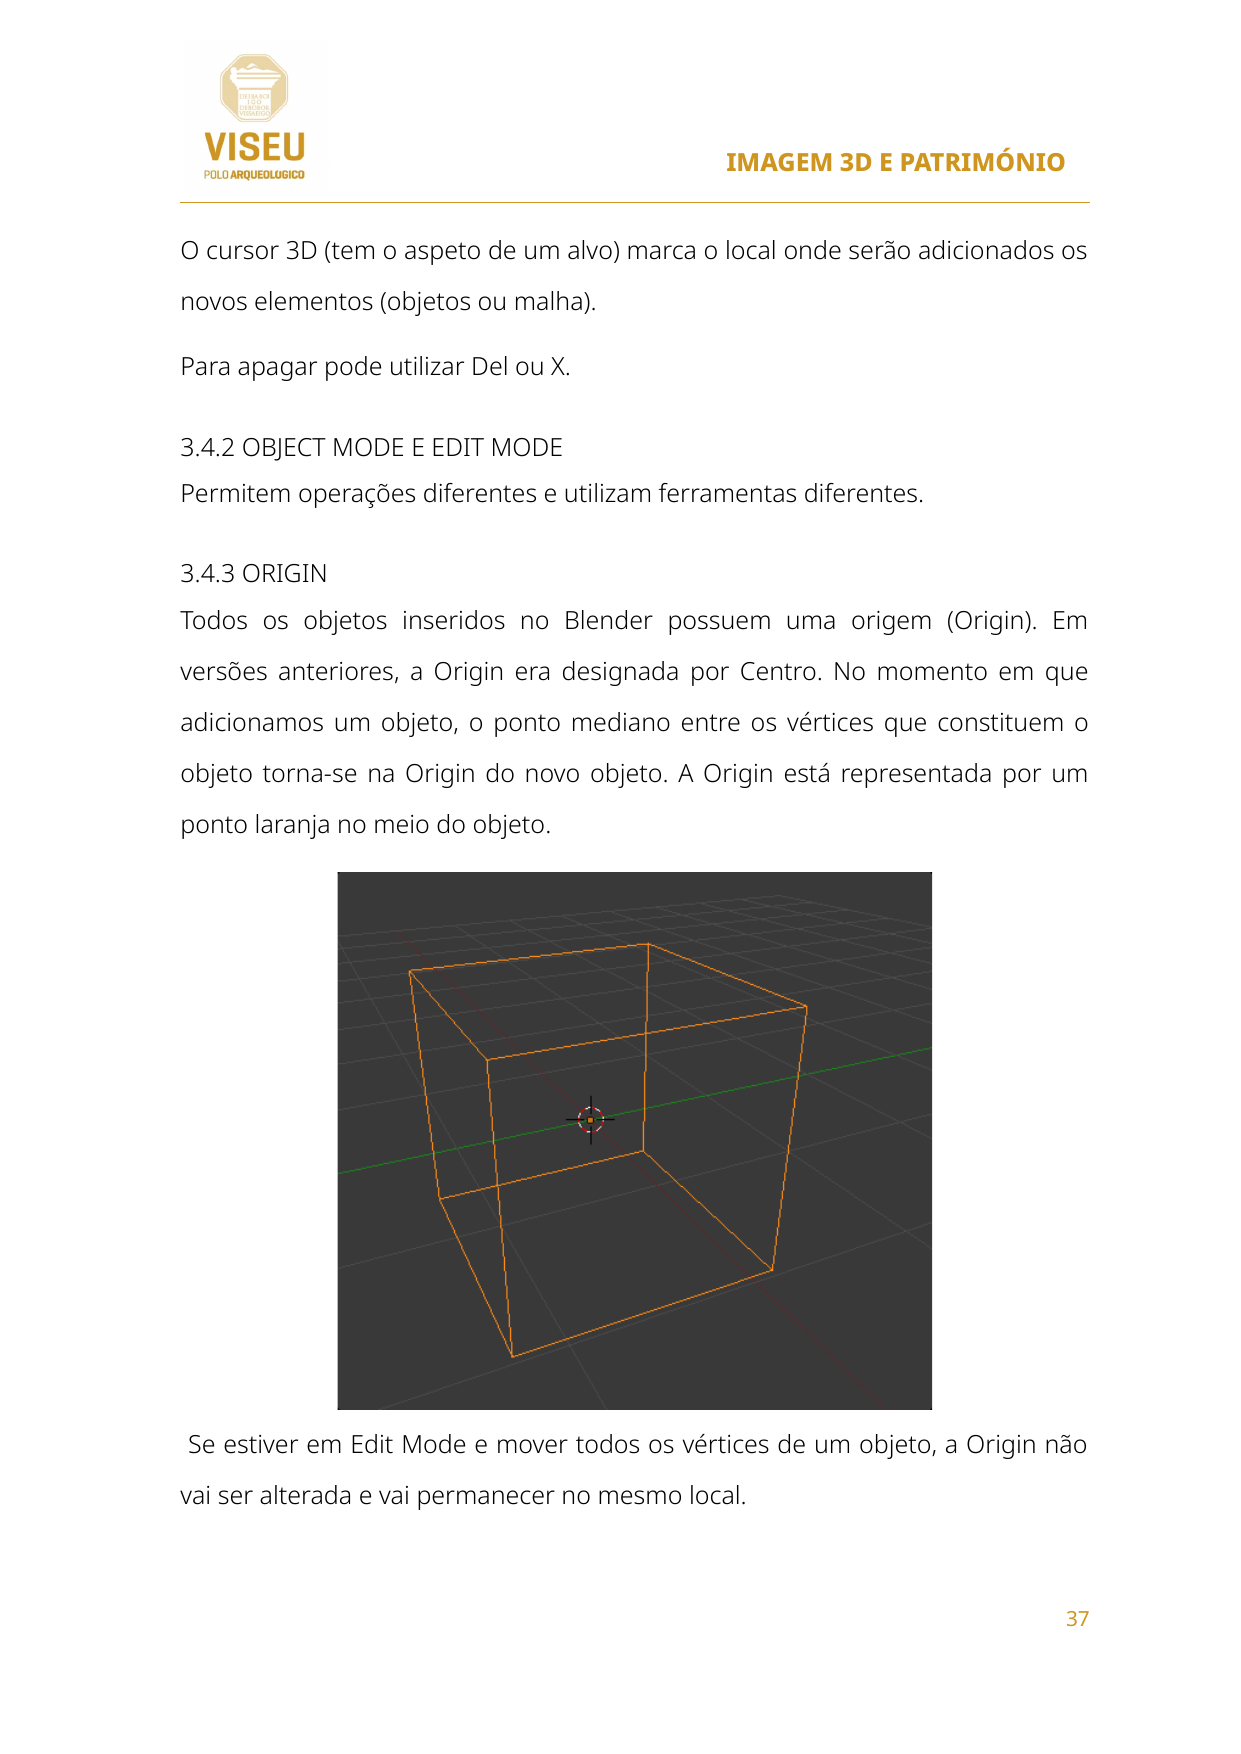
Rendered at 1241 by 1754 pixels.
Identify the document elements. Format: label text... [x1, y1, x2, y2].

text Para apagar pode utilizar Del ou X. [180, 349, 1090, 383]
subtitle 3.4.3 Origin [180, 556, 1090, 590]
text Todos os objetos inseridos no Blender possuem uma origem (Origin). Em versões anteriores, a Origin era designada por Centro. No momento em que adicionamos um objeto, o ponto mediano entre os vértices que constituem o objeto torna-se na Origin do novo objeto. A Origin está representada por um ponto laranja no meio do objeto. [180, 603, 1090, 841]
picture [337, 872, 933, 1410]
text Se estiver em Edit Mode e mover todos os vértices de um objeto, a Origin não vai ser alterada e vai permanecer no mesmo local. [180, 872, 1090, 1512]
text Permitem operações diferentes e utilizam ferramentas diferentes. [180, 476, 1090, 510]
text O cursor 3D (tem o aspeto de um alvo) marca o local onde serão adicionados os novos elementos (objetos ou malha). [180, 232, 1090, 317]
subtitle 3.4.2 Object Mode e Edit Mode [180, 429, 1090, 463]
